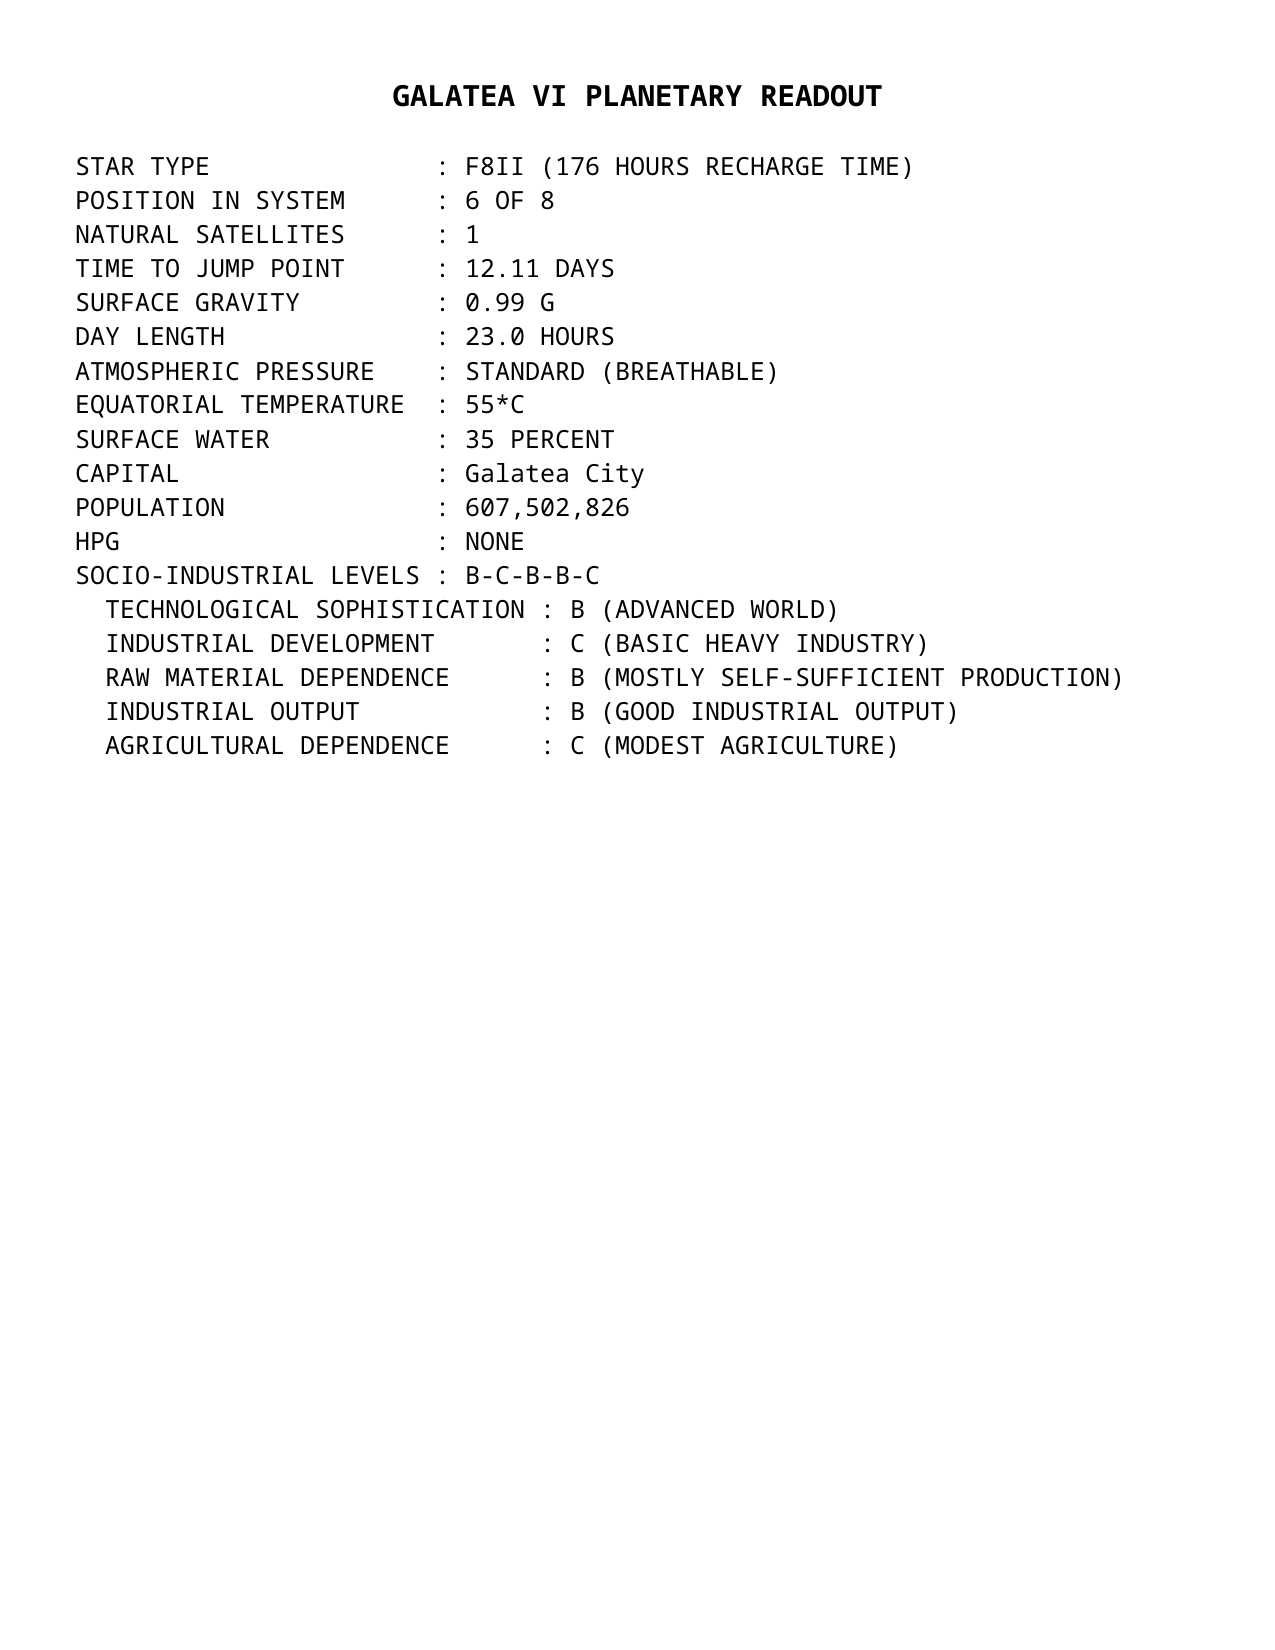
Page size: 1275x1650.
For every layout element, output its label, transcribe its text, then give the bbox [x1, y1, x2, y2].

text NATURAL SATELLITES : 1 [75, 217, 1200, 251]
text SURFACE GRAVITY : 0.99 G [75, 285, 1200, 319]
text SOCIO-INDUSTRIAL LEVELS : B-C-B-B-C [75, 557, 1200, 592]
text HPG : NONE [75, 523, 1200, 557]
text POPULATION : 607,502,826 [75, 489, 1200, 523]
text INDUSTRIAL DEVELOPMENT : C (BASIC HEAVY INDUSTRY) [75, 626, 1200, 660]
text CAPITAL : Galatea City [75, 455, 1200, 489]
text INDUSTRIAL OUTPUT : B (GOOD INDUSTRIAL OUTPUT) [75, 694, 1200, 728]
text STAR TYPE : F8II (176 HOURS RECHARGE TIME) POSITION IN SYSTEM : 6 OF 8 [75, 149, 1200, 217]
text TIME TO JUMP POINT : 12.11 DAYS [75, 251, 1200, 285]
subtitle GALATEA VI PLANETARY READOUT [75, 75, 1200, 115]
text RAW MATERIAL DEPENDENCE : B (MOSTLY SELF-SUFFICIENT PRODUCTION) [75, 660, 1200, 694]
text TECHNOLOGICAL SOPHISTICATION : B (ADVANCED WORLD) [75, 592, 1200, 626]
text SURFACE WATER : 35 PERCENT [75, 421, 1200, 455]
text AGRICULTURAL DEPENDENCE : C (MODEST AGRICULTURE) [75, 728, 1200, 762]
text DAY LENGTH : 23.0 HOURS [75, 319, 1200, 353]
text ATMOSPHERIC PRESSURE : STANDARD (BREATHABLE) [75, 353, 1200, 387]
text EQUATORIAL TEMPERATURE : 55*C [75, 387, 1200, 421]
